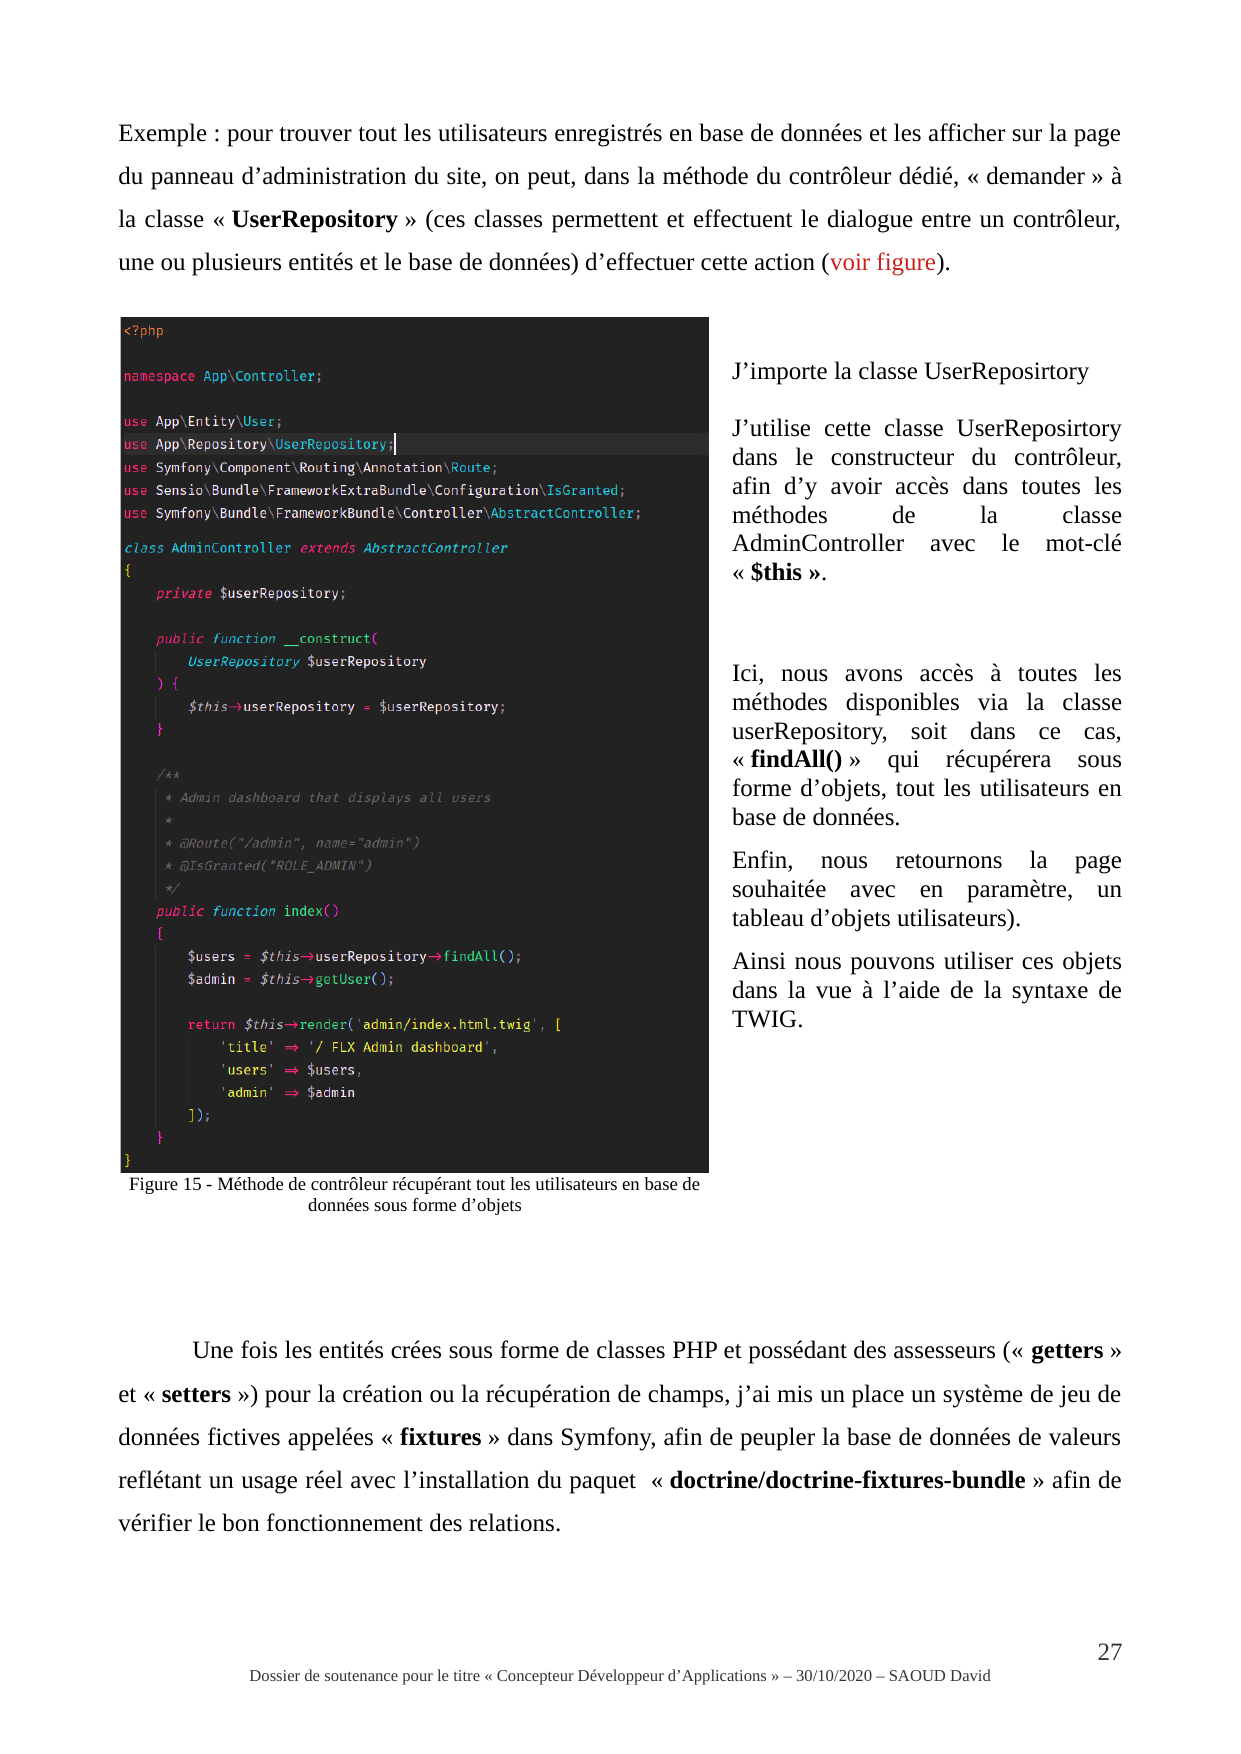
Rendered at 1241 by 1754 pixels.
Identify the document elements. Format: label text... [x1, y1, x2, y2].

text Ainsi nous pouvons utiliser ces objets dans la vue à l’aide de la syntaxe de TWIG. [732, 946, 1122, 1032]
text J’importe la classe UserReposirtory [732, 356, 1122, 384]
text Enfin, nous retournons la page souhaitée avec en paramètre, un tableau d’objets utilisateurs). [732, 845, 1122, 932]
text Figure 15 - Méthode de contrôleur récupérant tout les utilisateurs en base de données sous forme d’objets [121, 1173, 709, 1216]
text Exemple : pour trouver tout les utilisateurs enregistrés en base de données et les afficher sur la page du panneau d’administration du site, on peut, dans la méthode du contrôleur dédié, « demander » à la classe « UserRepository » (ces classes permettent et effectuent le dialogue entre un contrôleur, une ou plusieurs entités et le base de données) d’effectuer cette action (voir figure). [118, 118, 1122, 276]
text J’utilise cette classe UserReposirtory dans le constructeur du contrôleur, afin d’y avoir accès dans toutes les méthodes de la classe AdminController avec le mot-clé « $this ». [732, 413, 1122, 586]
text Une fois les entités crées sous forme de classes PHP et possédant des assesseurs (« getters » et « setters ») pour la création ou la récupération de champs, j’ai mis un place un système de jeu de données fictives appelées « fixtures » dans Symfony, afin de peupler la base de données de valeurs reflétant un usage réel avec l’installation du paquet « doctrine/doctrine-fixtures-bundle » afin de vérifier le bon fonctionnement des relations. [118, 1336, 1122, 1537]
picture [120, 317, 709, 1173]
text Ici, nous avons accès à toutes les méthodes disponibles via la classe userRepository, soit dans ce cas, « findAll() » qui récupérera sous forme d’objets, tout les utilisateurs en base de données. [732, 658, 1122, 831]
